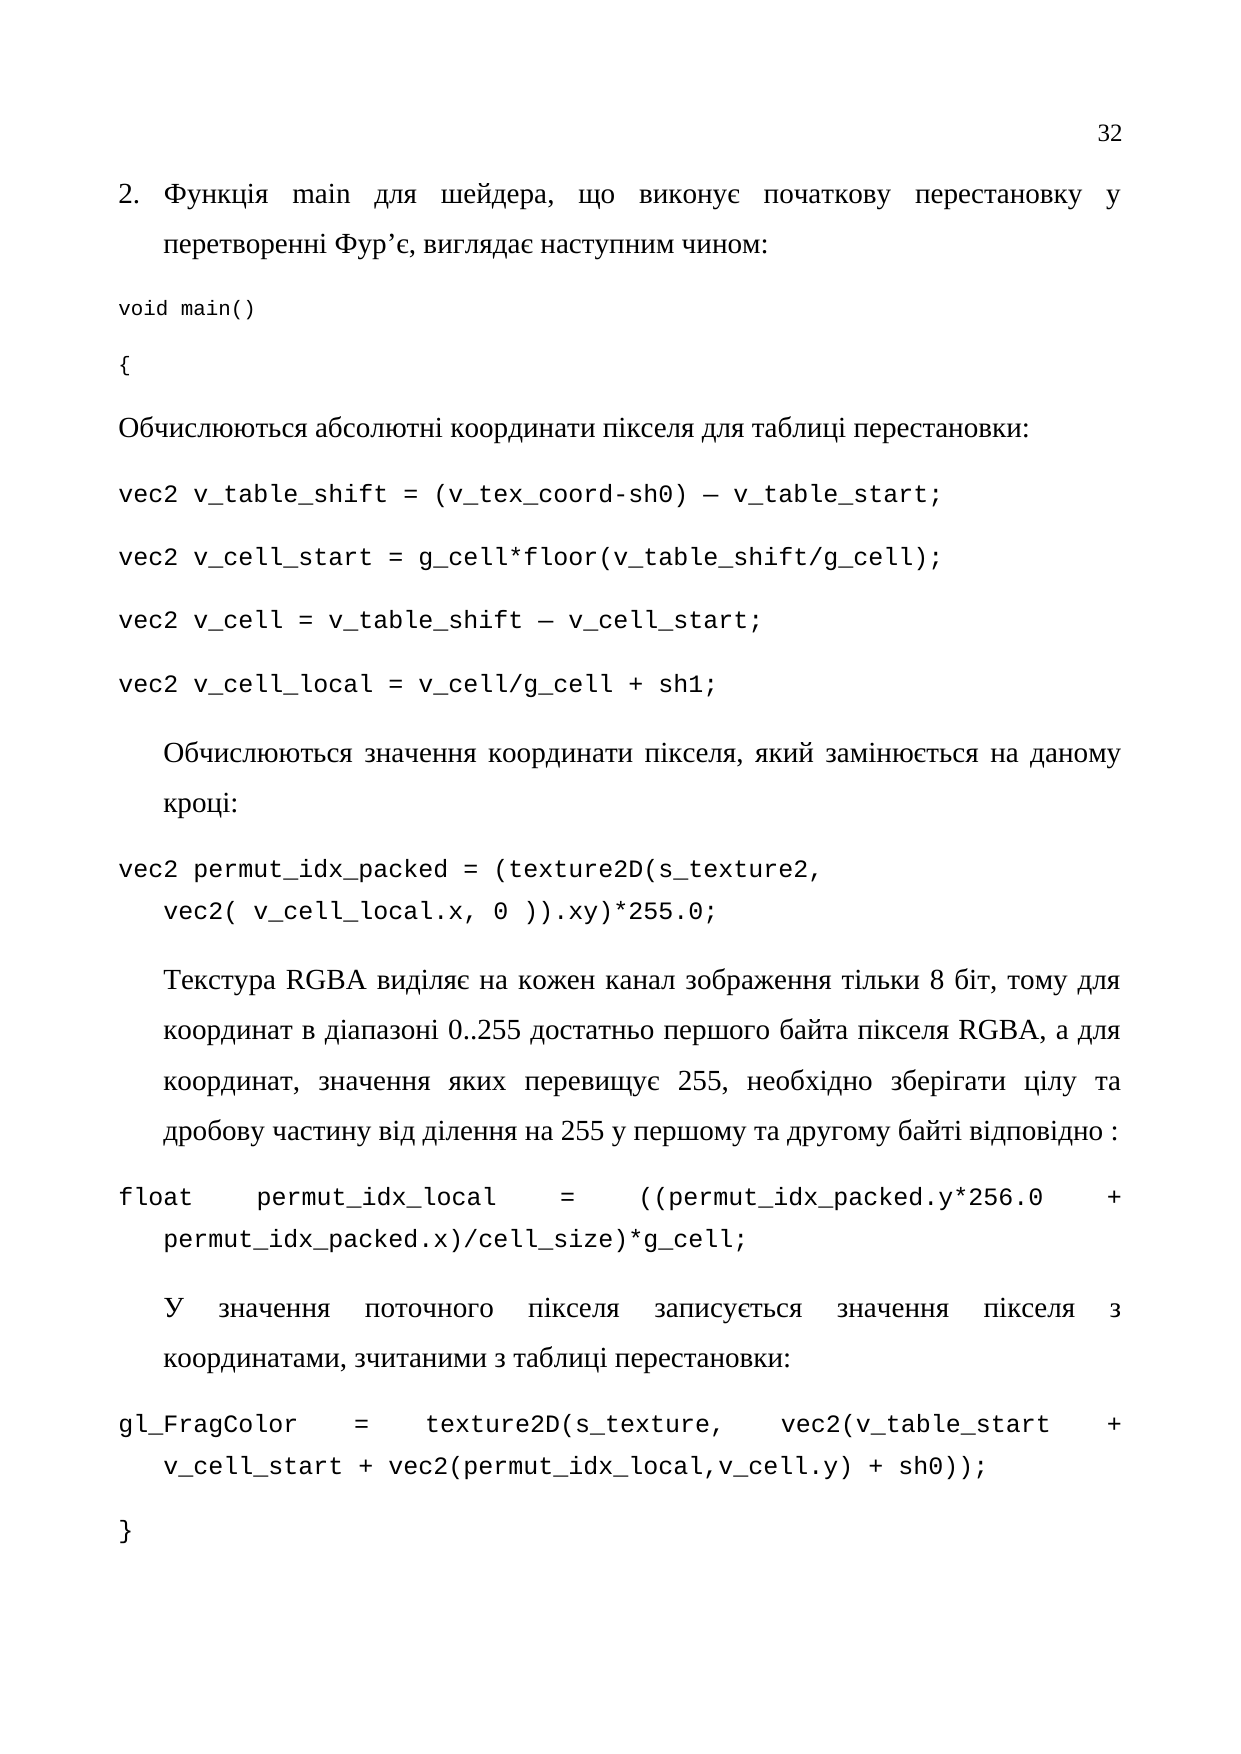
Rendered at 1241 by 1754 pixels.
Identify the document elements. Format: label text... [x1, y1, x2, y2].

list Обчислюються значення координати пікселя, який замінюється на даному кроці: [118, 735, 1122, 819]
list vec2 v_cell_start = g_cell*floor(v_table_shift/g_cell); [118, 545, 1122, 573]
list У значення поточного пікселя записується значення пікселя з координатами, зчитаними з таблиці перестановки: [118, 1290, 1122, 1374]
list vec2 v_cell = v_table_shift — v_cell_start; [118, 608, 1122, 636]
list void main() [118, 298, 1122, 321]
list float permut_idx_local = ((permut_idx_packed.y*256.0 + permut_idx_packed.x)/cell_size)*g_cell; [118, 1184, 1122, 1255]
list { [118, 354, 1122, 378]
list vec2 v_cell_local = v_cell/g_cell + sh1; [118, 671, 1122, 700]
list Обчислюються абсолютні координати пікселя для таблиці перестановки: [118, 410, 1122, 444]
list } [118, 1517, 1122, 1546]
list vec2 permut_idx_packed = (texture2D(s_texture2, vec2( v_cell_local.x, 0 )).xy)*255.0; [118, 856, 1122, 927]
list vec2 v_table_shift = (v_tex_coord-sh0) — v_table_start; [118, 481, 1122, 510]
list 2. Функція main для шейдера, що виконує початкову перестановку у перетворенні Фур’є, виглядає наступним чином: [118, 176, 1122, 260]
list Текстура RGBA виділяє на кожен канал зображення тільки 8 біт, тому для координат в діапазоні 0..255 достатньо першого байта пікселя RGBA, а для координат, значення яких перевищує 255, необхідно зберігати цілу та дробову частину від ділення на 255 у першому та другому байті відповідно : [118, 962, 1122, 1147]
list gl_FragColor = texture2D(s_texture, vec2(v_table_start + v_cell_start + vec2(permut_idx_local,v_cell.y) + sh0)); [118, 1411, 1122, 1482]
